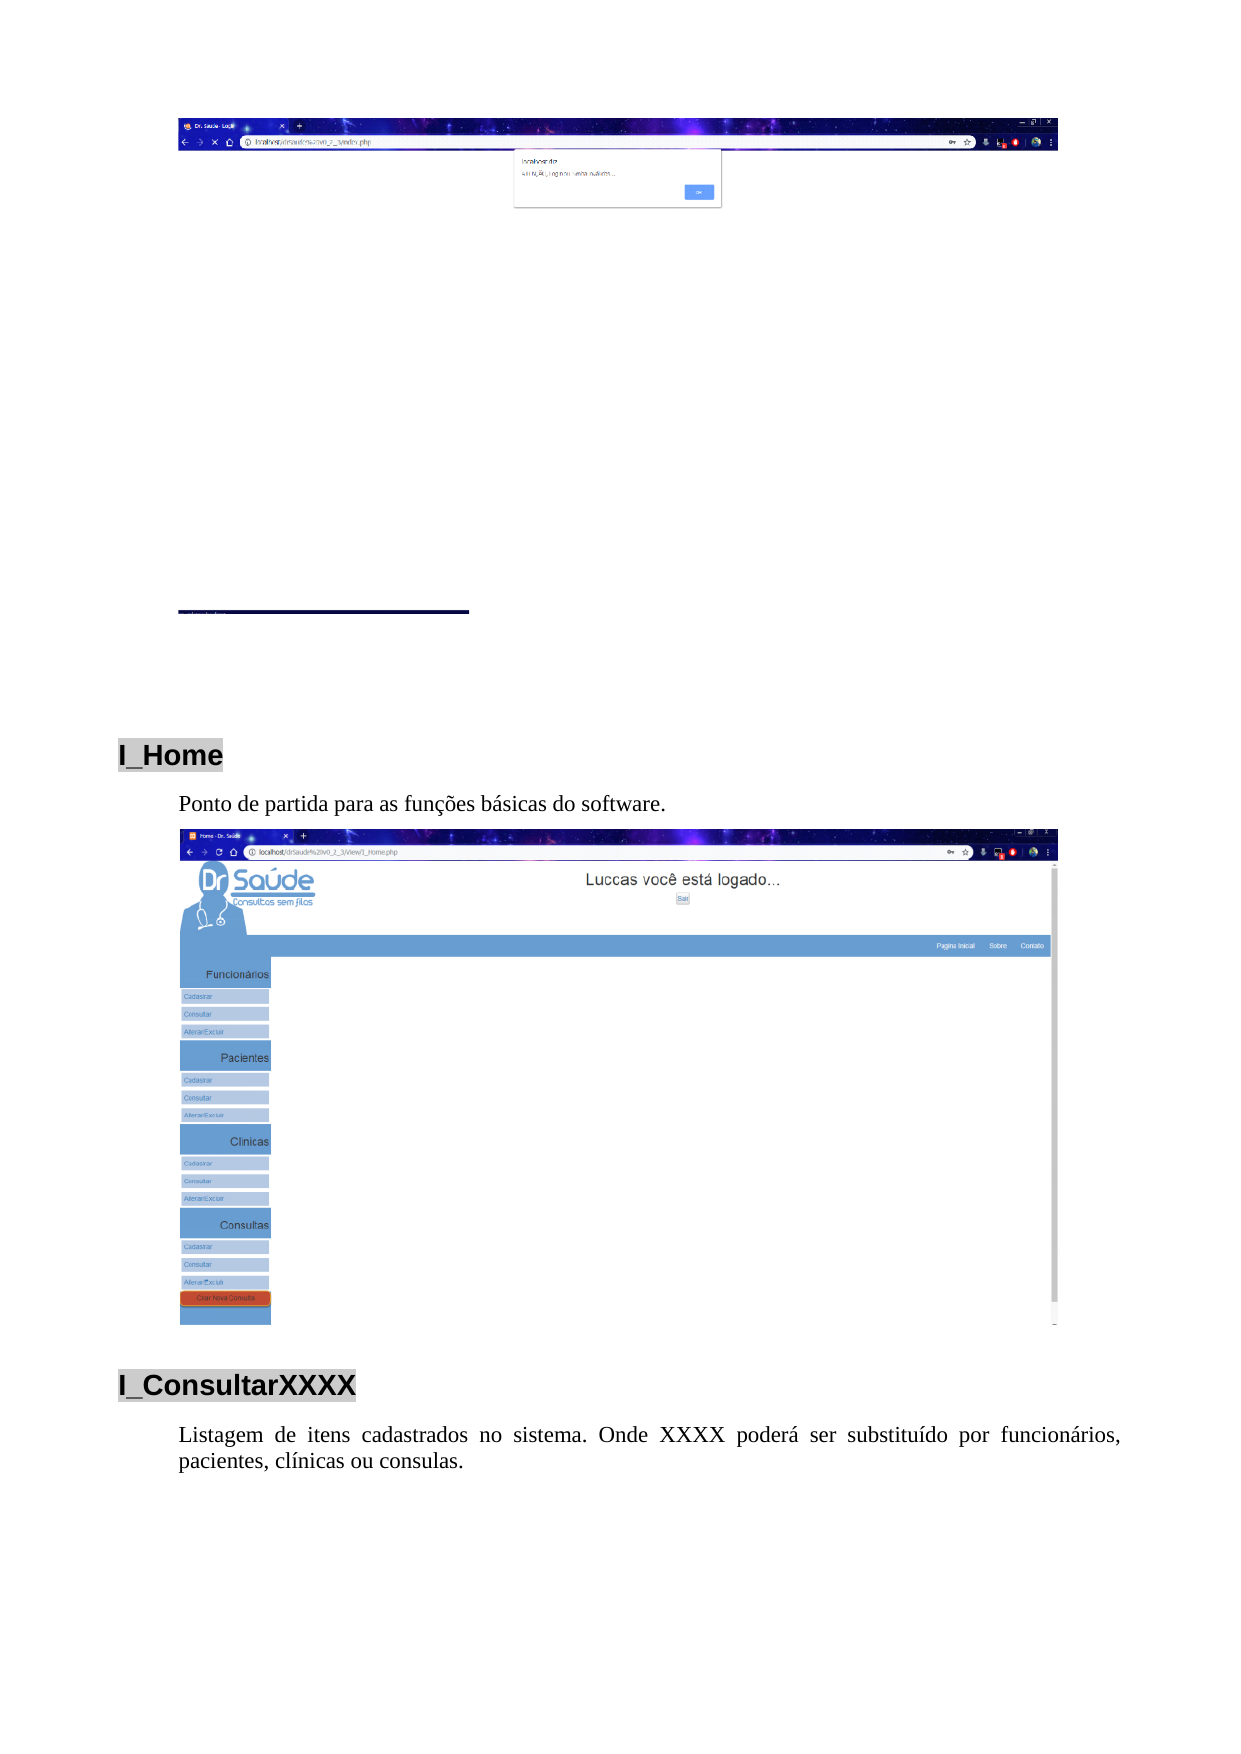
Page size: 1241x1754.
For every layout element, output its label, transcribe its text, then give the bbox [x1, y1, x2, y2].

text I_Home [118, 738, 1122, 772]
text Ponto de partida para as funções básicas do software. [178, 791, 1122, 817]
text Listagem de itens cadastrados no sistema. Onde XXXX poderá ser substituído por funcionários, pacientes, clínicas ou consulas. [178, 1421, 1122, 1473]
text I_ConsultarXXXX [118, 1368, 1122, 1402]
